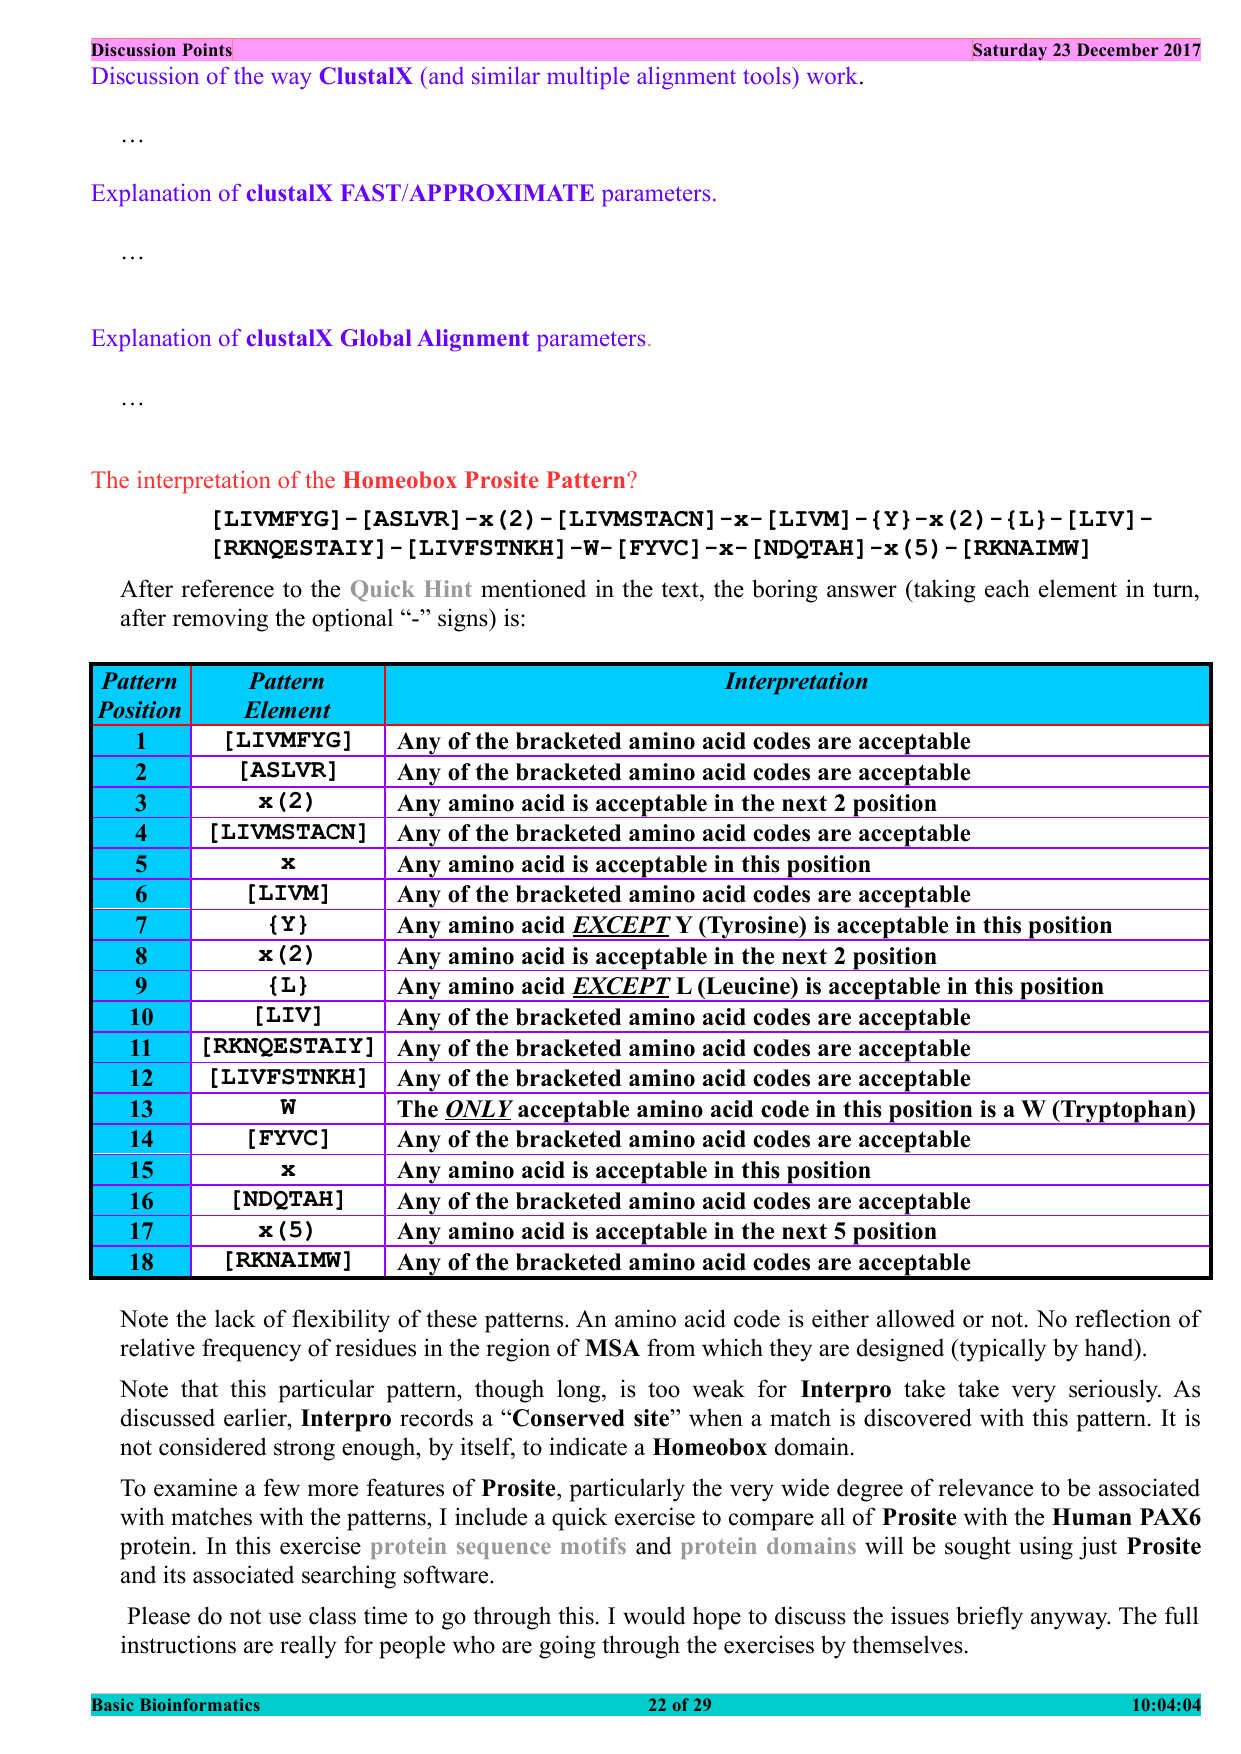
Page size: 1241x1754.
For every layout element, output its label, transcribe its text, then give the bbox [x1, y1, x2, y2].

table_cell {L} [192, 971, 384, 1000]
table_cell 6 [93, 880, 190, 908]
table_cell Any of the bracketed amino acid codes are acceptable [386, 880, 1209, 908]
table_cell Any amino acid EXCEPT L (Leucine) is acceptable in this position [386, 971, 1209, 1000]
table_cell [LIVM] [192, 880, 384, 908]
table_cell Any of the bracketed amino acid codes are acceptable [386, 1125, 1209, 1153]
table_cell 16 [93, 1186, 190, 1215]
text The interpretation of the Homeobox Prosite Pattern? [91, 464, 1201, 494]
table_cell Any amino acid is acceptable in the next 5 position [386, 1216, 1209, 1245]
table_cell 5 [93, 849, 190, 878]
text Explanation of clustalX FAST/APPROXIMATE parameters. [91, 178, 1201, 207]
table_cell The ONLY acceptable amino acid code in this position is a W (Tryptophan) [386, 1094, 1209, 1123]
table_cell Any of the bracketed amino acid codes are acceptable [386, 1002, 1209, 1031]
table_cell 12 [93, 1063, 190, 1092]
table_cell 15 [93, 1155, 190, 1184]
table_cell 11 [93, 1033, 190, 1062]
table_cell 4 [93, 818, 190, 847]
table_cell Any of the bracketed amino acid codes are acceptable [386, 757, 1209, 786]
table_cell Any amino acid is acceptable in this position [386, 1155, 1209, 1184]
table_cell 18 [93, 1247, 190, 1276]
table_cell [ASLVR] [192, 757, 384, 786]
text … [120, 119, 1201, 148]
table_cell [RKNAIMW] [192, 1247, 384, 1276]
table_cell [FYVC] [192, 1125, 384, 1153]
table_cell [LIVMSTACN] [192, 818, 384, 847]
table_cell 13 [93, 1094, 190, 1123]
table_cell 9 [93, 971, 190, 1000]
table_cell 2 [93, 757, 190, 786]
table_cell Any of the bracketed amino acid codes are acceptable [386, 1063, 1209, 1092]
table_cell Any of the bracketed amino acid codes are acceptable [386, 726, 1209, 755]
table_cell x(2) [192, 788, 384, 817]
table_cell Any of the bracketed amino acid codes are acceptable [386, 1186, 1209, 1215]
table_cell [LIVMFYG] [192, 726, 384, 755]
table_cell 3 [93, 788, 190, 817]
table_cell [LIV] [192, 1002, 384, 1031]
table_cell x(2) [192, 941, 384, 970]
table_cell [LIVFSTNKH] [192, 1063, 384, 1092]
table_cell x [192, 849, 384, 878]
table_cell Any of the bracketed amino acid codes are acceptable [386, 1247, 1209, 1276]
table_cell 1 [93, 726, 190, 755]
table_cell x(5) [192, 1216, 384, 1245]
text Note that this particular pattern, though long, is too weak for Interpro take take very seriously. As discussed earlier, Interpro records a “Conserved site” when a match is discovered with this pattern. It is not considered strong enough, by itself, to indicate a Homeobox domain. [120, 1374, 1201, 1461]
table_cell [NDQTAH] [192, 1186, 384, 1215]
text Discussion of the way ClustalX (and similar multiple alignment tools) work. [91, 61, 1201, 89]
table_cell Any amino acid is acceptable in the next 2 position [386, 941, 1209, 970]
table_cell [RKNQESTAIY] [192, 1033, 384, 1062]
table_cell 14 [93, 1125, 190, 1153]
text Explanation of clustalX Global Alignment parameters. [91, 323, 1201, 352]
table_header Pattern Position [93, 666, 190, 724]
table_cell Any amino acid EXCEPT Y (Tyrosine) is acceptable in this position [386, 910, 1209, 939]
text … [120, 236, 1201, 265]
text [LIVMFYG]-[ASLVR]-x(2)-[LIVMSTACN]-x-[LIVM]-{Y}-x(2)-{L}-[LIV]-[RKNQESTAIY]-[LIVFSTNKH]-W-[FYVC]-x-[NDQTAH]-x(5)-[RKNAIMW] [209, 505, 1201, 562]
text Please do not use class time to go through this. I would hope to discuss the issues briefly anyway. The full instructions are really for people who are going through the exercises by themselves. [120, 1601, 1201, 1659]
table_cell 8 [93, 941, 190, 970]
table_cell Any of the bracketed amino acid codes are acceptable [386, 818, 1209, 847]
text Note the lack of flexibility of these patterns. An amino acid code is either allowed or not. No reflection of relative frequency of residues in the region of MSA from which they are designed (typically by hand). [120, 1304, 1201, 1362]
table_cell Any of the bracketed amino acid codes are acceptable [386, 1033, 1209, 1062]
table_cell Any amino acid is acceptable in this position [386, 849, 1209, 878]
table_cell Any amino acid is acceptable in the next 2 position [386, 788, 1209, 817]
table_header Interpretation [386, 666, 1209, 724]
table_cell 10 [93, 1002, 190, 1031]
text After reference to the Quick Hint mentioned in the text, the boring answer (taking each element in turn, after removing the optional “-” signs) is: [120, 574, 1201, 632]
table_header Pattern Element [192, 666, 384, 724]
table_cell 17 [93, 1216, 190, 1245]
table_cell {Y} [192, 910, 384, 939]
text … [120, 381, 1201, 411]
table_cell W [192, 1094, 384, 1123]
table_cell x [192, 1155, 384, 1184]
table_cell 7 [93, 910, 190, 939]
text To examine a few more features of Prosite, particularly the very wide degree of relevance to be associated with matches with the patterns, I include a quick exercise to compare all of Prosite with the Human PAX6 protein. In this exercise protein sequence motifs and protein domains will be sought using just Prosite and its associated searching software. [120, 1473, 1201, 1589]
